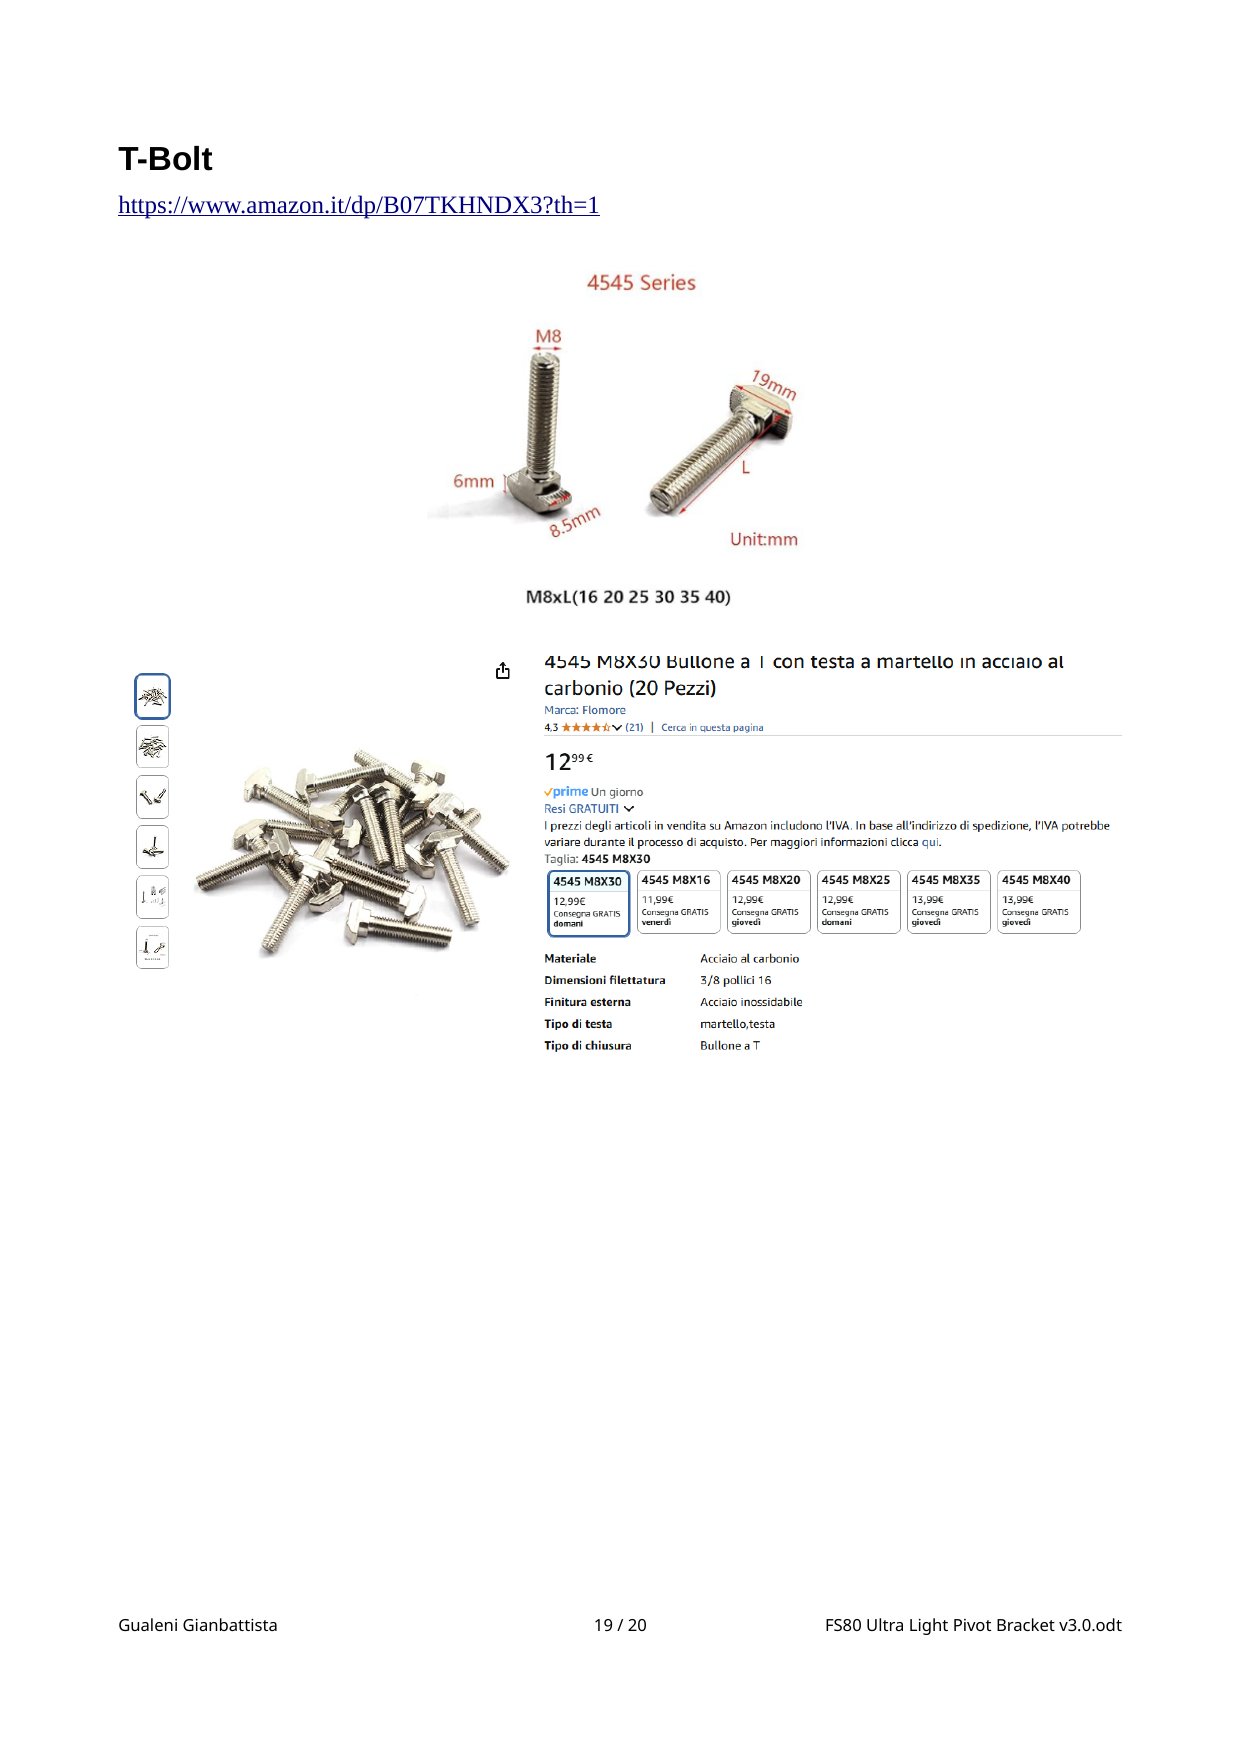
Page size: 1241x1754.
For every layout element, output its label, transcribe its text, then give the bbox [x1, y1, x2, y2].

picture [118, 656, 1123, 1055]
picture [427, 237, 814, 609]
subtitle T-Bolt [118, 139, 1122, 177]
text https://www.amazon.it/dp/B07TKHNDX3?th=1 [118, 190, 1122, 219]
